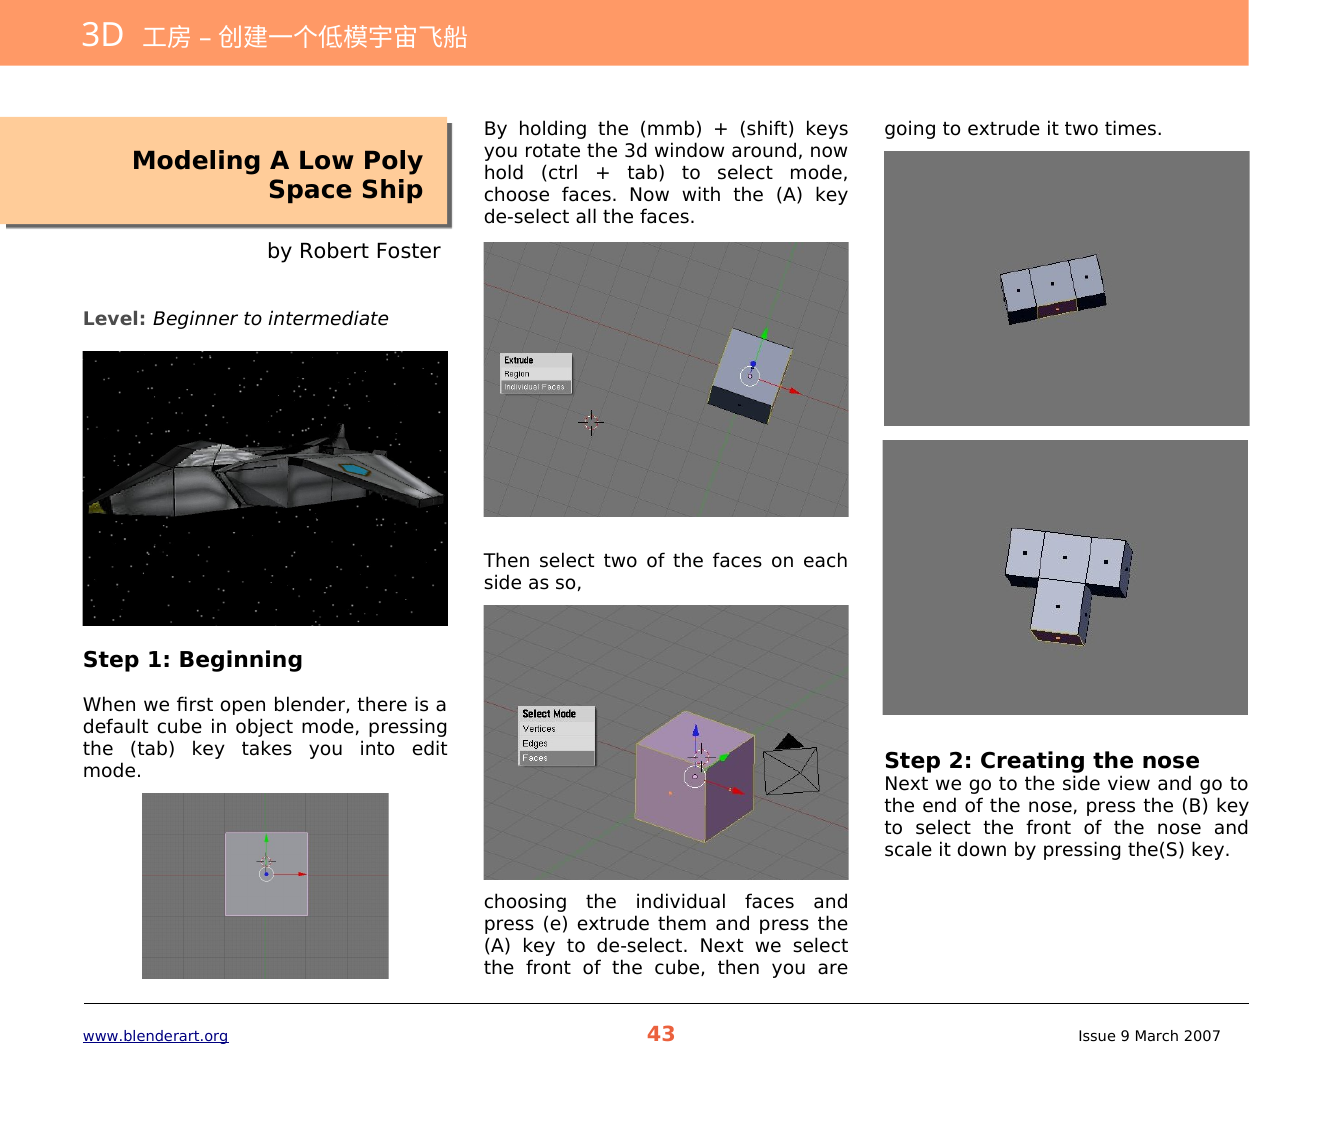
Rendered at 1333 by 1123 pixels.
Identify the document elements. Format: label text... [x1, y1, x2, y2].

text When we first open blender, there is a default cube in object mode, pressing the (tab) key takes you into edit mode. [83, 694, 448, 782]
text going to extrude it two times. [884, 118, 1249, 140]
picture [483, 605, 849, 880]
picture [142, 793, 389, 979]
text Step 1: Beginning [83, 647, 448, 673]
picture [884, 151, 1250, 426]
text Level: Beginner to intermediate [83, 307, 448, 329]
text [483, 593, 849, 605]
text choosing the individual faces and press (e) extrude them and press the (A) key to de-select. Next we select the front of the cube, then you are [483, 880, 849, 978]
text by Robert Foster [83, 230, 448, 264]
picture [483, 242, 849, 517]
picture [82, 351, 448, 626]
text Step 2: Creating the nose [884, 748, 1249, 773]
text Then select two of the faces on each side as so, [483, 550, 849, 593]
text Next we go to the side view and go to the end of the nose, press the (B) key to select the front of the nose and scale it down by pressing the(S) key. [884, 773, 1249, 861]
picture [882, 440, 1248, 715]
text By holding the (mmb) + (shift) keys you rotate the 3d window around, now hold (ctrl + tab) to select mode, choose faces. Now with the (A) key de-select all the faces. [483, 118, 849, 227]
